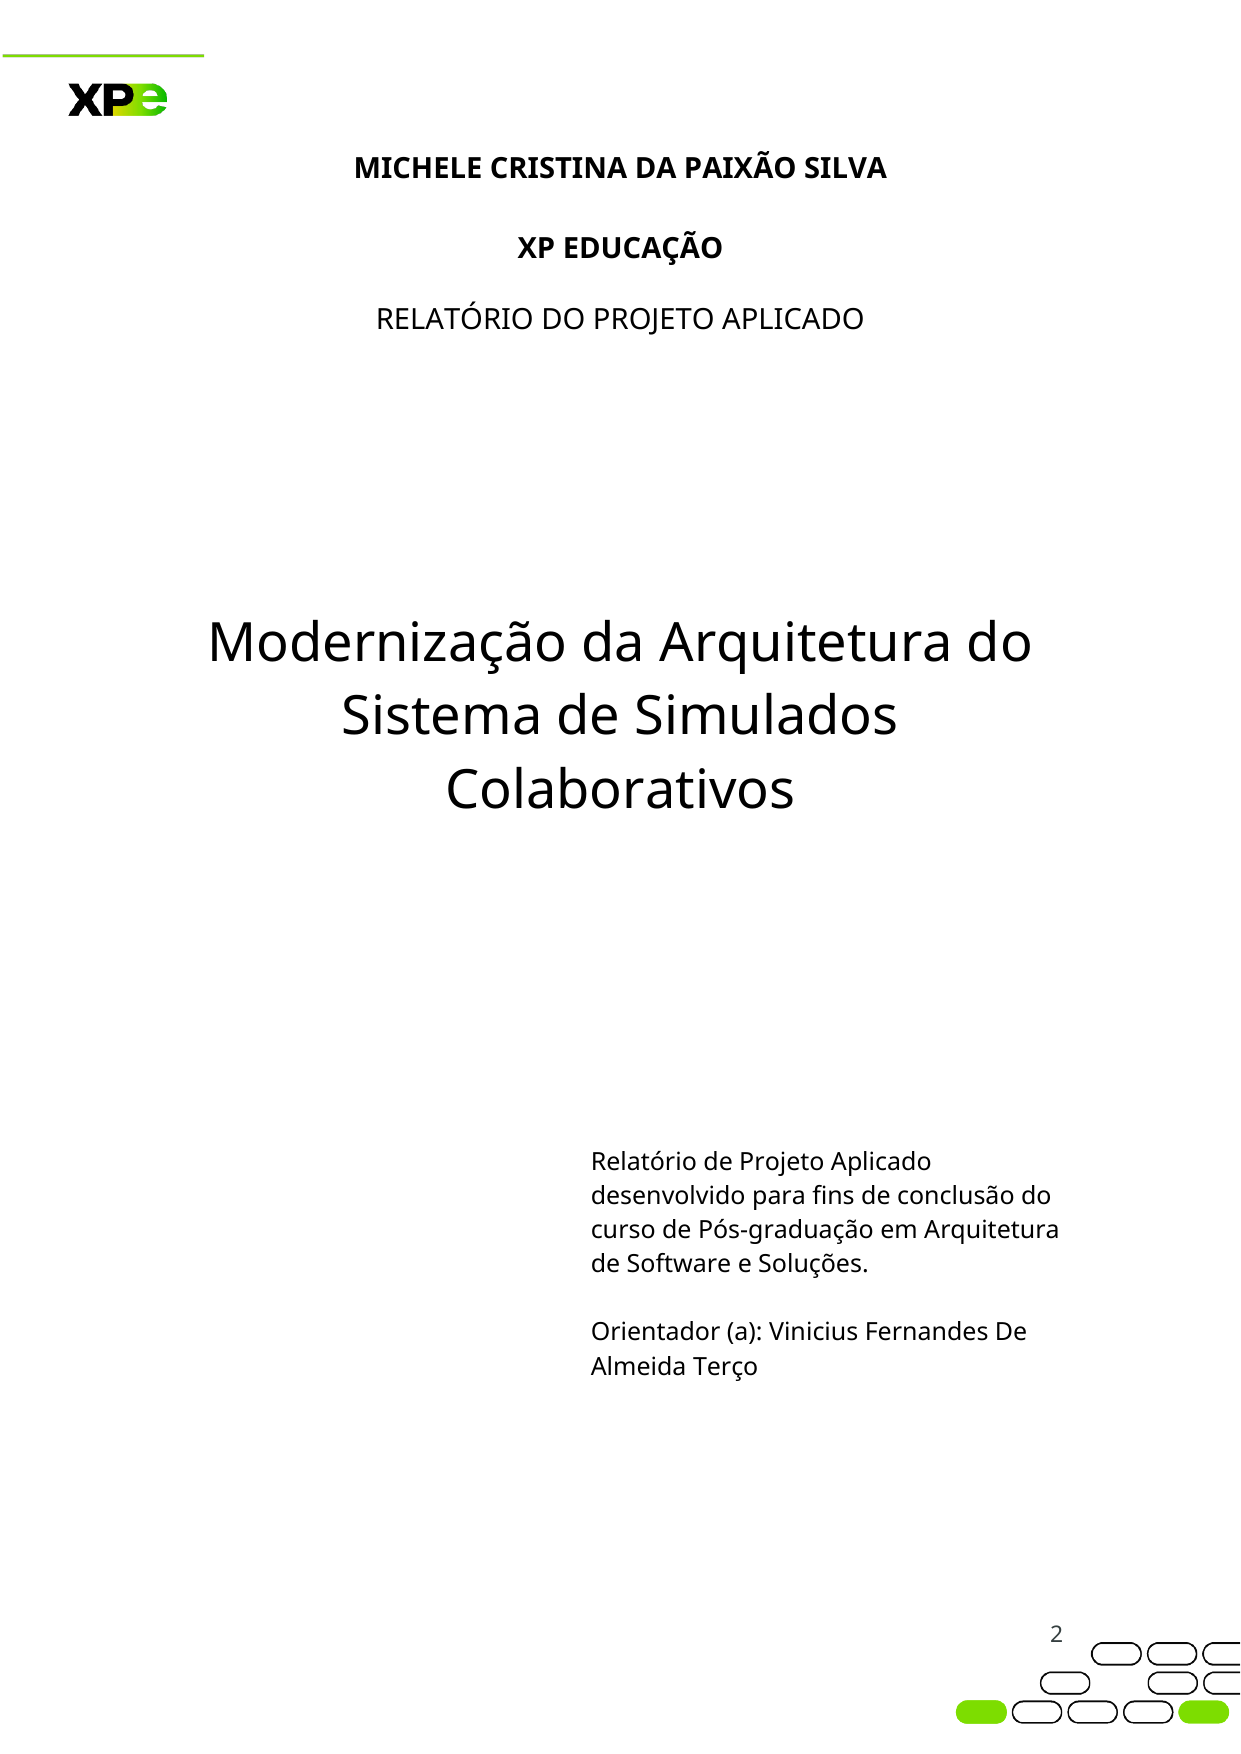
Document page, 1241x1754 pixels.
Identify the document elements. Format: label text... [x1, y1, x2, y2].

text Relatório de Projeto Aplicado desenvolvido para fins de conclusão do curso de Pós-graduação em Arquitetura de Software e Soluções. Orientador (a): Vinicius Fernandes De Almeida Terço [591, 1047, 1063, 1382]
text Modernização da Arquitetura do Sistema de Simulados Colaborativos [177, 603, 1063, 824]
text XP EDUCAÇÃO RELATÓRIO DO PROJETO APLICADO [177, 227, 1063, 338]
picture [955, 1642, 1241, 1724]
text MICHELE CRISTINA DA PAIXÃO SILVA [177, 148, 1063, 187]
picture [2, 51, 205, 148]
